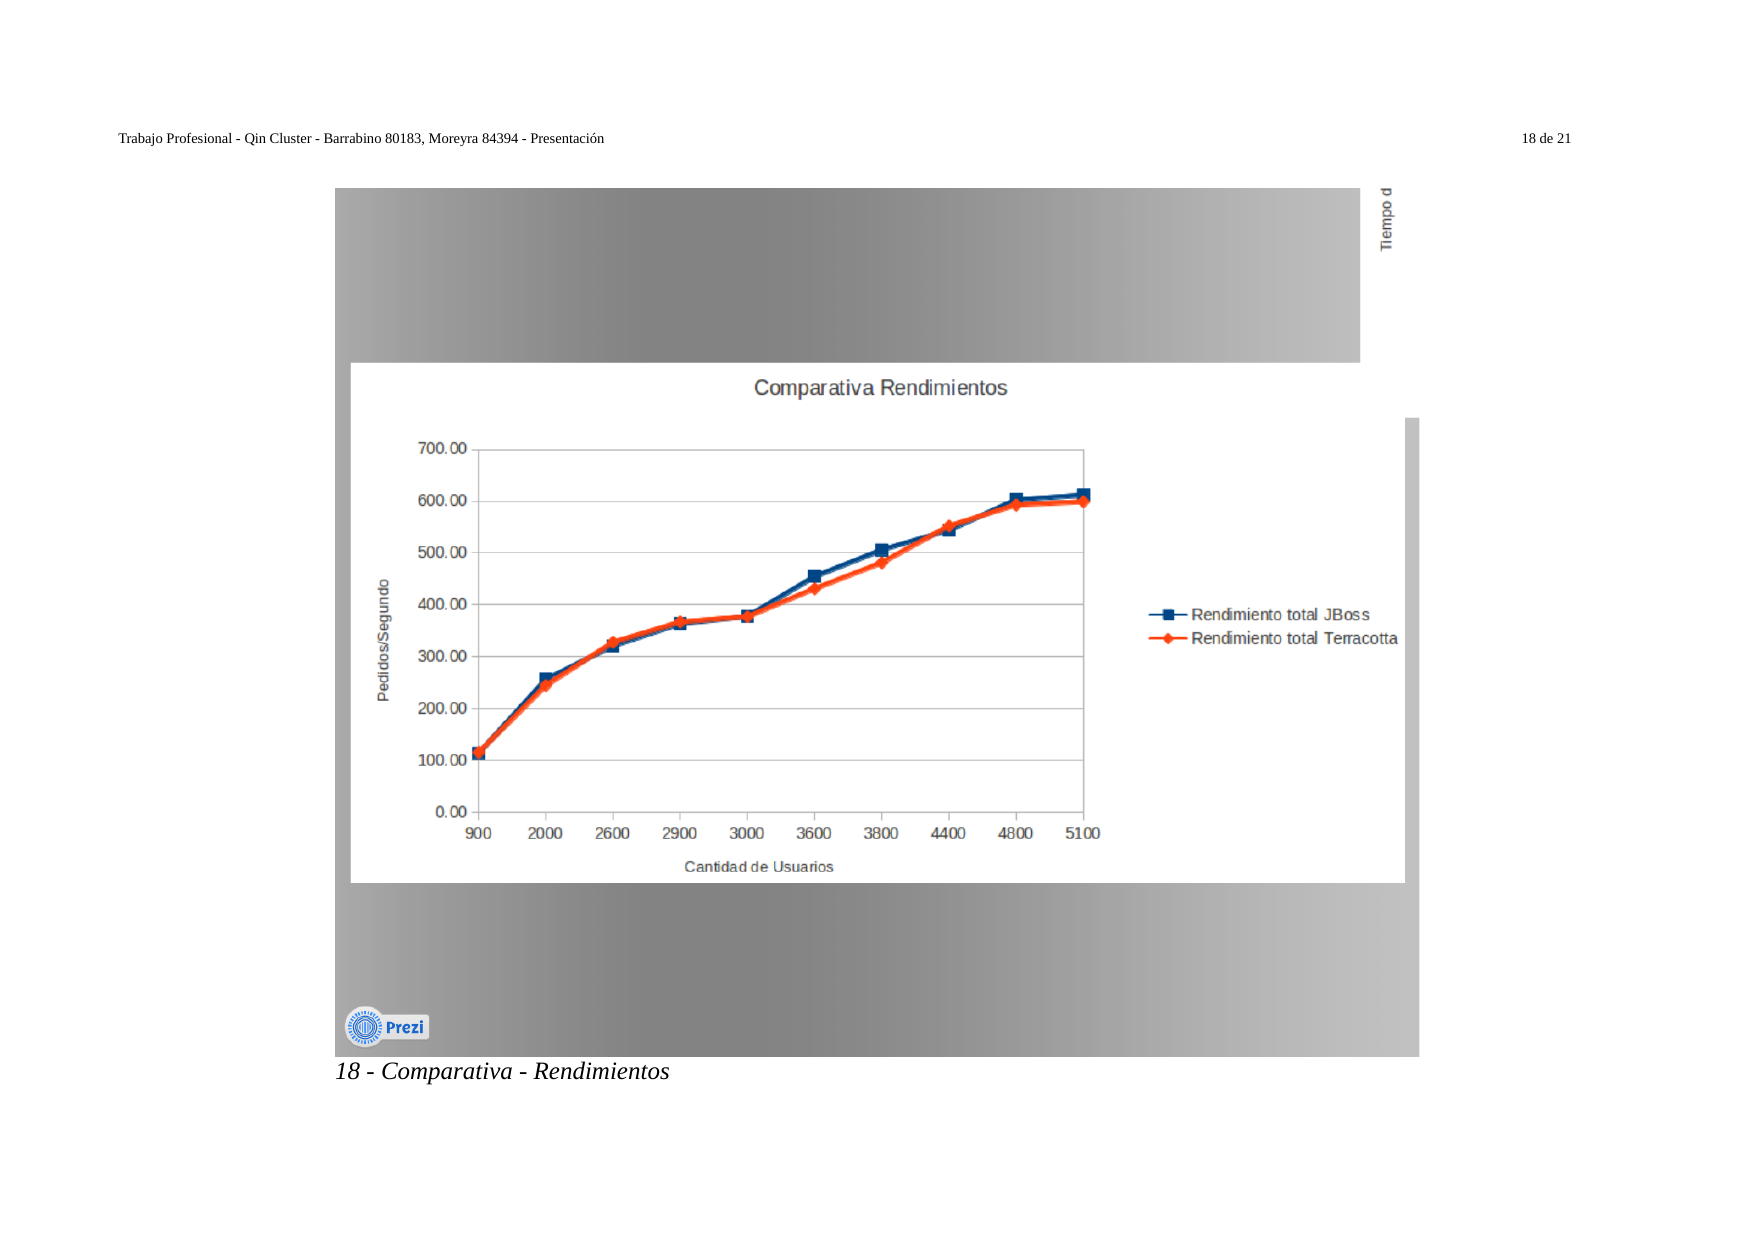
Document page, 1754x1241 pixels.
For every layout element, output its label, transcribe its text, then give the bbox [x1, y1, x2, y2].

text 18 - Comparativa - Rendimientos [335, 1057, 1419, 1085]
picture [335, 188, 1420, 1057]
